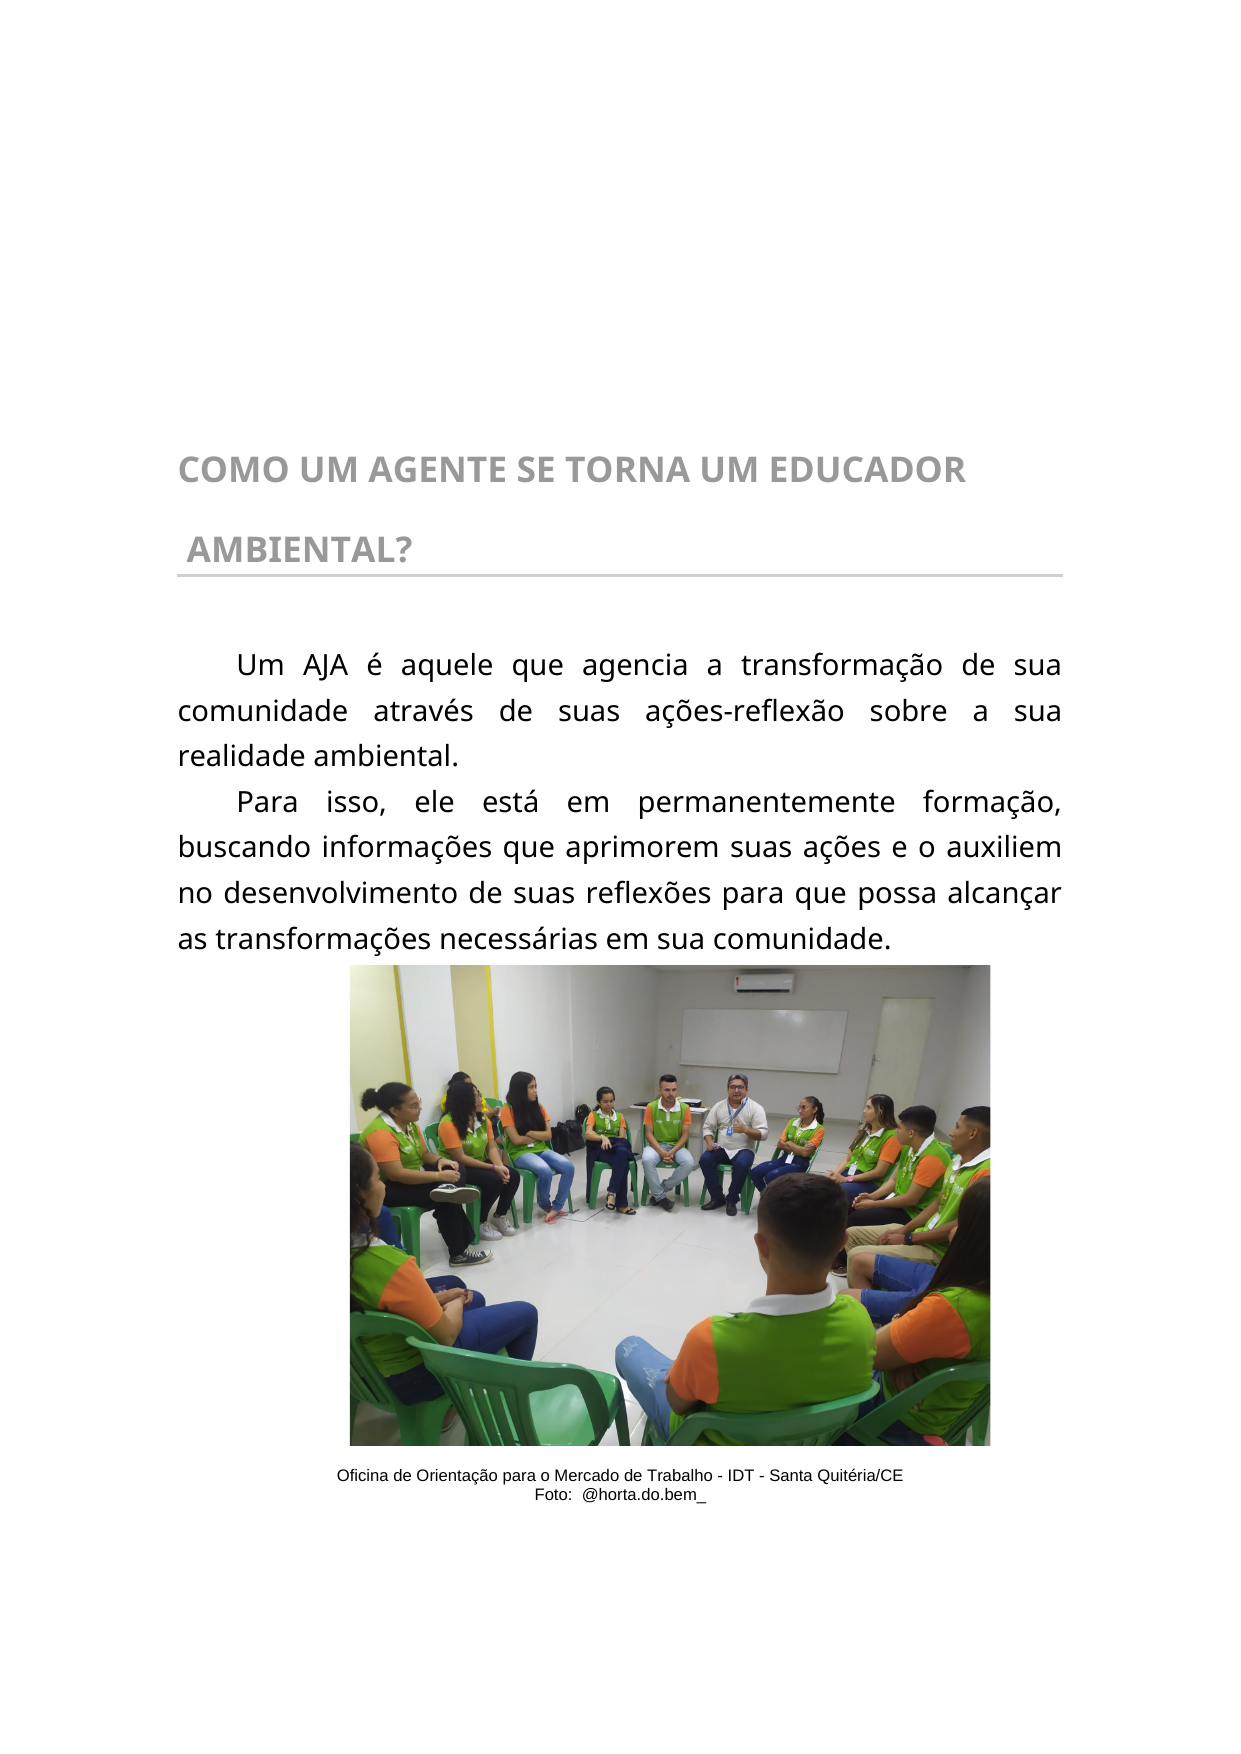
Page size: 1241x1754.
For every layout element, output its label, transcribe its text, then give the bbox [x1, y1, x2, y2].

picture [349, 965, 991, 1446]
subtitle AMBIENTAL? [177, 524, 1063, 574]
text Oficina de Orientação para o Mercado de Trabalho - IDT - Santa Quitéria/CE [177, 1466, 1063, 1485]
text Foto: @horta.do.bem_ [177, 1485, 1063, 1504]
text Para isso, ele está em permanentemente formação, buscando informações que aprimorem suas ações e o auxiliem no desenvolvimento de suas reflexões para que possa alcançar as transformações necessárias em sua comunidade. [177, 781, 1063, 958]
subtitle COMO UM AGENTE SE TORNA UM EDUCADOR [177, 444, 1063, 492]
text Um AJA é aquele que agencia a transformação de sua comunidade através de suas ações-reflexão sobre a sua realidade ambiental. [177, 644, 1063, 775]
